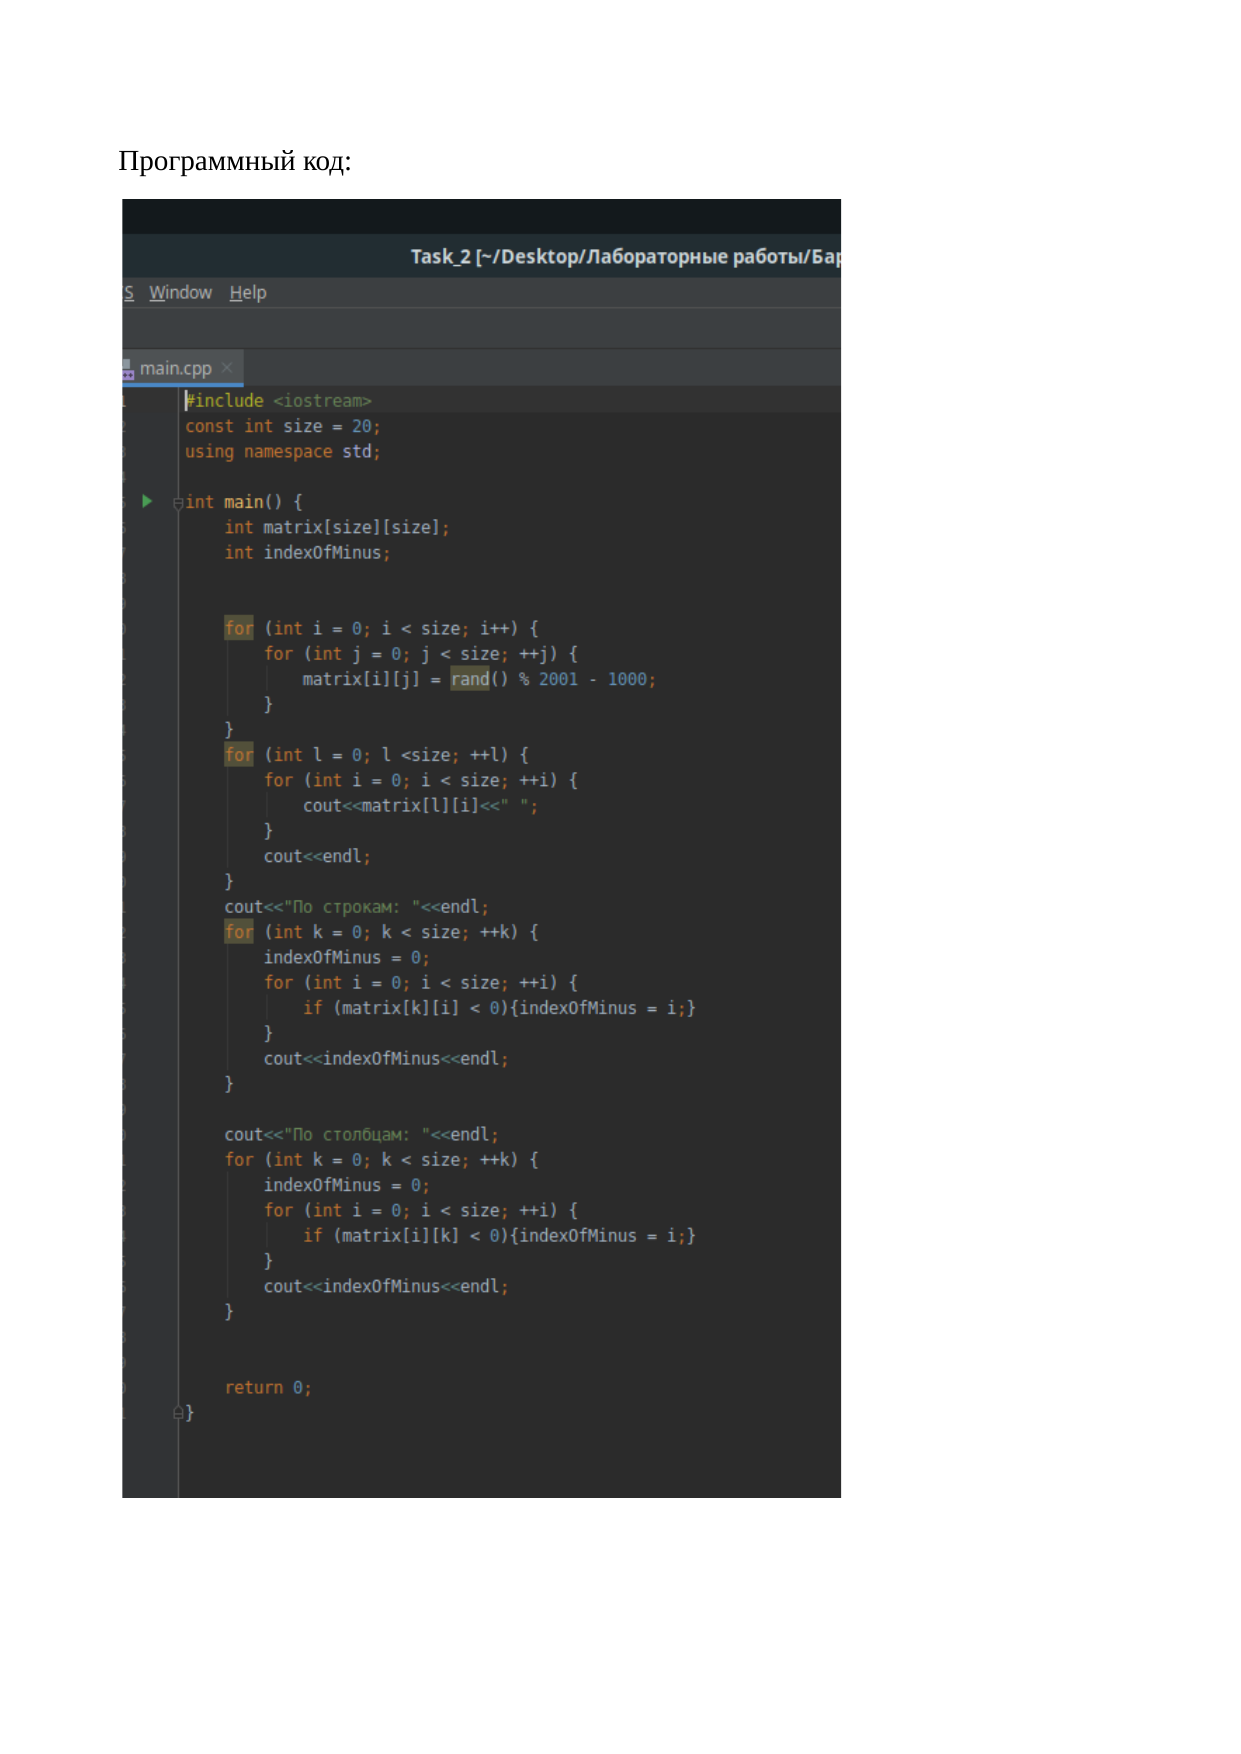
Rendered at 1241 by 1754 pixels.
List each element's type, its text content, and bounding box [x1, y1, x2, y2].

text Программный код: [118, 143, 1122, 177]
picture [503, 199, 673, 1498]
